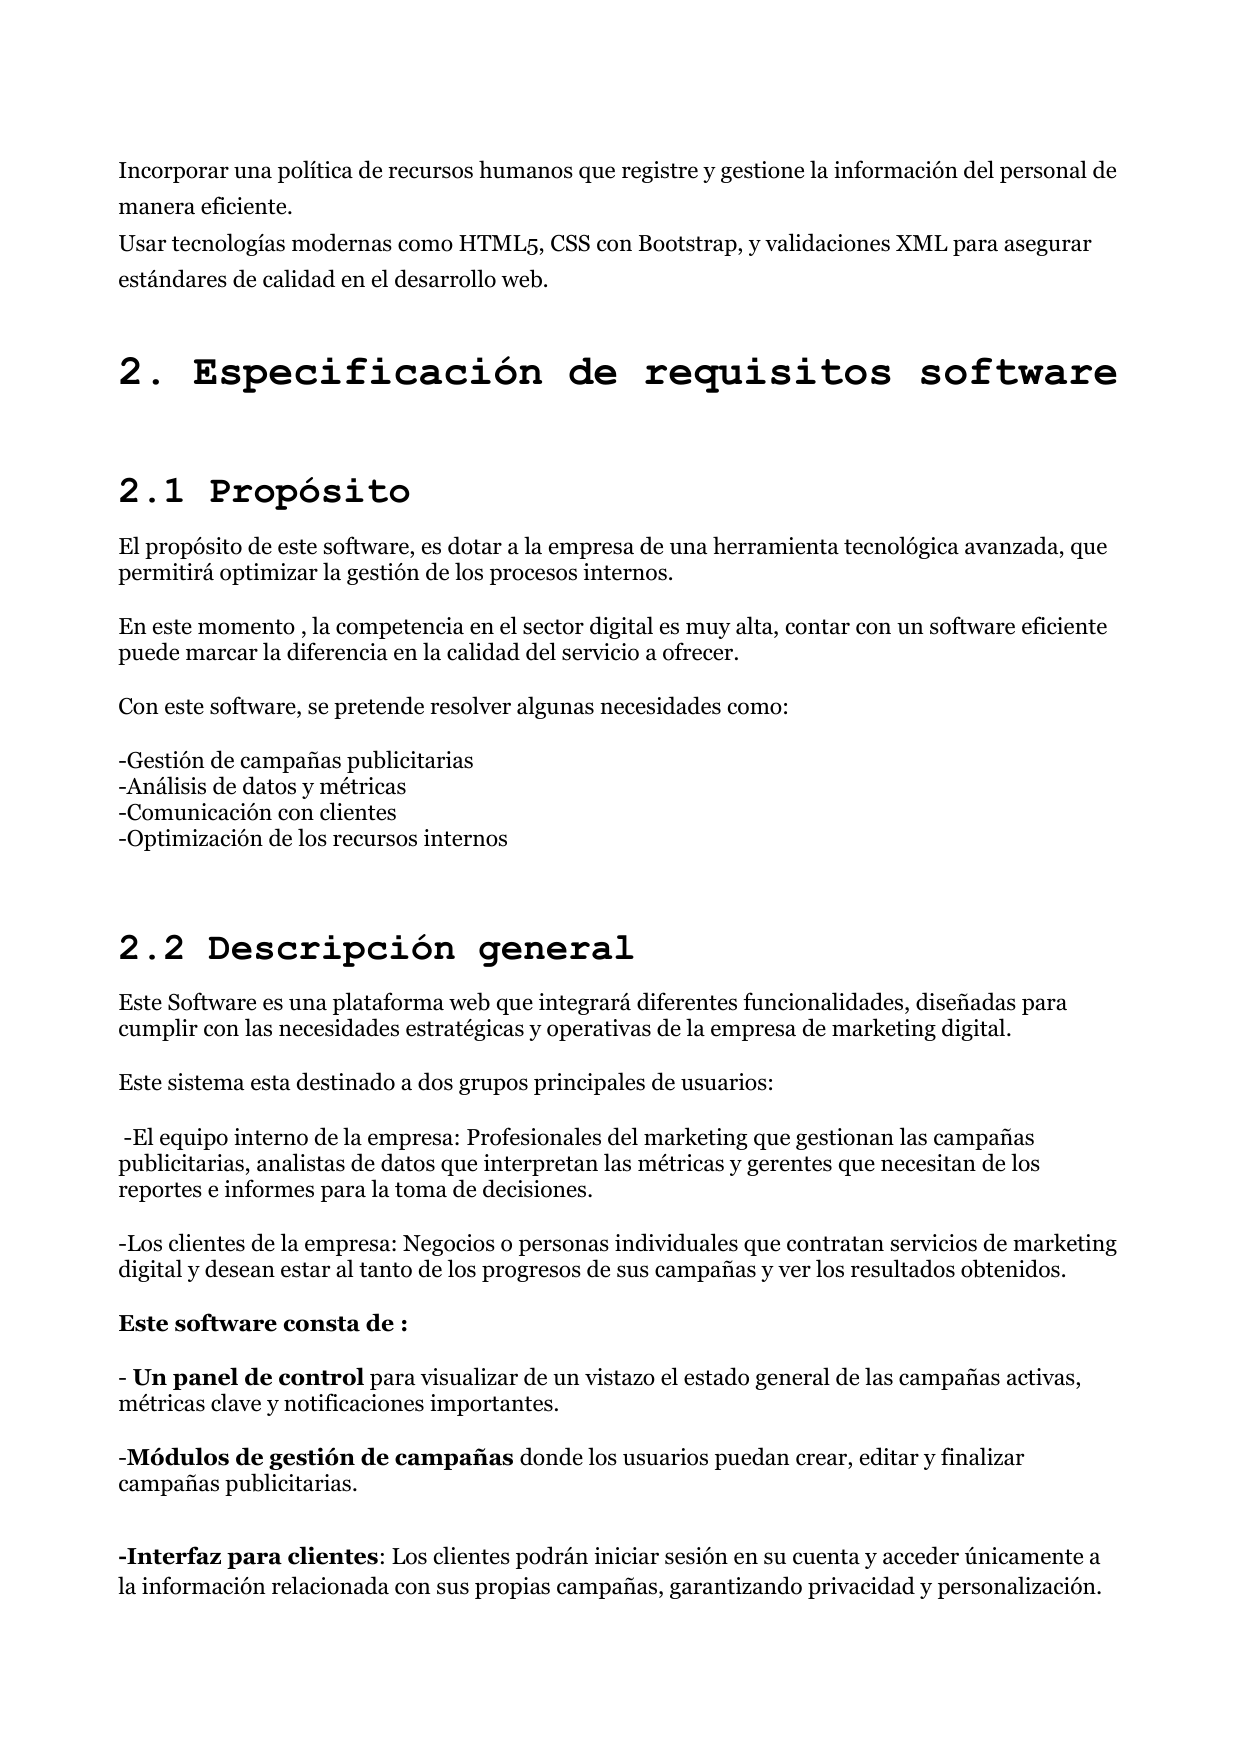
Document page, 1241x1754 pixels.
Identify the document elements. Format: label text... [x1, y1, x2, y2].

text Este sistema esta destinado a dos grupos principales de usuarios: [118, 1070, 1122, 1096]
text 2.1 Propósito [118, 472, 1122, 514]
text -Gestión de campañas publicitarias [118, 747, 1122, 773]
text 2. Especificación de requisitos software [118, 350, 1122, 397]
text Este software consta de : [118, 1310, 1122, 1336]
text -Análisis de datos y métricas [118, 773, 1122, 799]
text -Interfaz para clientes: Los clientes podrán iniciar sesión en su cuenta y acceder únicamente a la información relacionada con sus propias campañas, garantizando privacidad y personalización. [118, 1543, 1122, 1599]
text -Comunicación con clientes [118, 799, 1122, 825]
text El propósito de este software, es dotar a la empresa de una herramienta tecnológica avanzada, que permitirá optimizar la gestión de los procesos internos. [118, 533, 1122, 585]
text Usar tecnologías modernas como HTML5, CSS con Bootstrap, y validaciones XML para asegurar estándares de calidad en el desarrollo web. [118, 230, 1122, 293]
text - Un panel de control para visualizar de un vistazo el estado general de las campañas activas, métricas clave y notificaciones importantes. [118, 1364, 1122, 1416]
text En este momento , la competencia en el sector digital es muy alta, contar con un software eficiente puede marcar la diferencia en la calidad del servicio a ofrecer. [118, 613, 1122, 665]
text -Optimización de los recursos internos [118, 825, 1122, 851]
text -El equipo interno de la empresa: Profesionales del marketing que gestionan las campañas publicitarias, analistas de datos que interpretan las métricas y gerentes que necesitan de los reportes e informes para la toma de decisiones. [118, 1124, 1122, 1202]
text -Los clientes de la empresa: Negocios o personas individuales que contratan servicios de marketing digital y desean estar al tanto de los progresos de sus campañas y ver los resultados obtenidos. [118, 1230, 1122, 1282]
text Con este software, se pretende resolver algunas necesidades como: [118, 693, 1122, 719]
text Incorporar una política de recursos humanos que registre y gestione la información del personal de manera eficiente. [118, 157, 1122, 220]
text -Módulos de gestión de campañas donde los usuarios puedan crear, editar y finalizar campañas publicitarias. [118, 1444, 1122, 1496]
text Este Software es una plataforma web que integrará diferentes funcionalidades, diseñadas para cumplir con las necesidades estratégicas y operativas de la empresa de marketing digital. [118, 990, 1122, 1042]
text 2.2 Descripción general [118, 928, 1122, 971]
